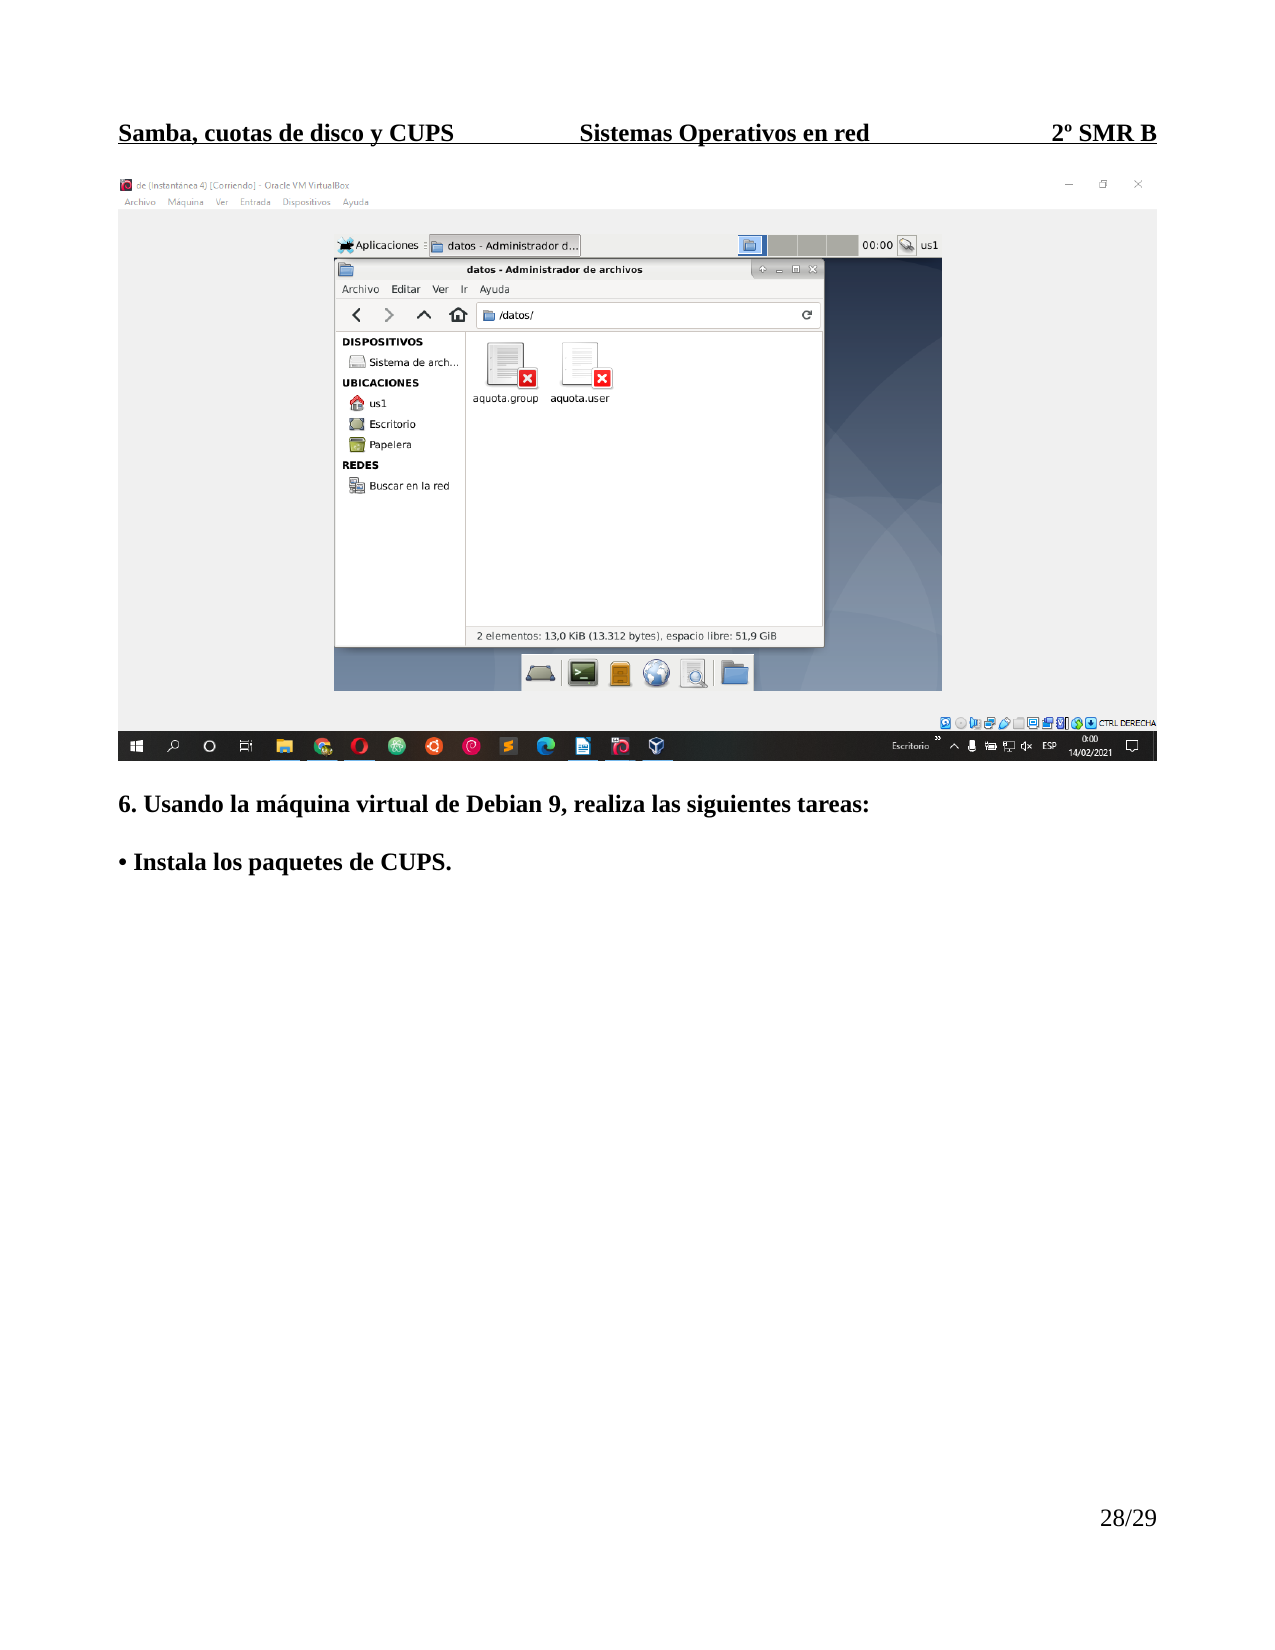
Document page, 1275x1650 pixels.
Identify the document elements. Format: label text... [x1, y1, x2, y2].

text • Instala los paquetes de CUPS. [118, 847, 1157, 875]
picture [118, 176, 1157, 761]
text 6. Usando la máquina virtual de Debian 9, realiza las siguientes tareas: [118, 789, 1157, 818]
